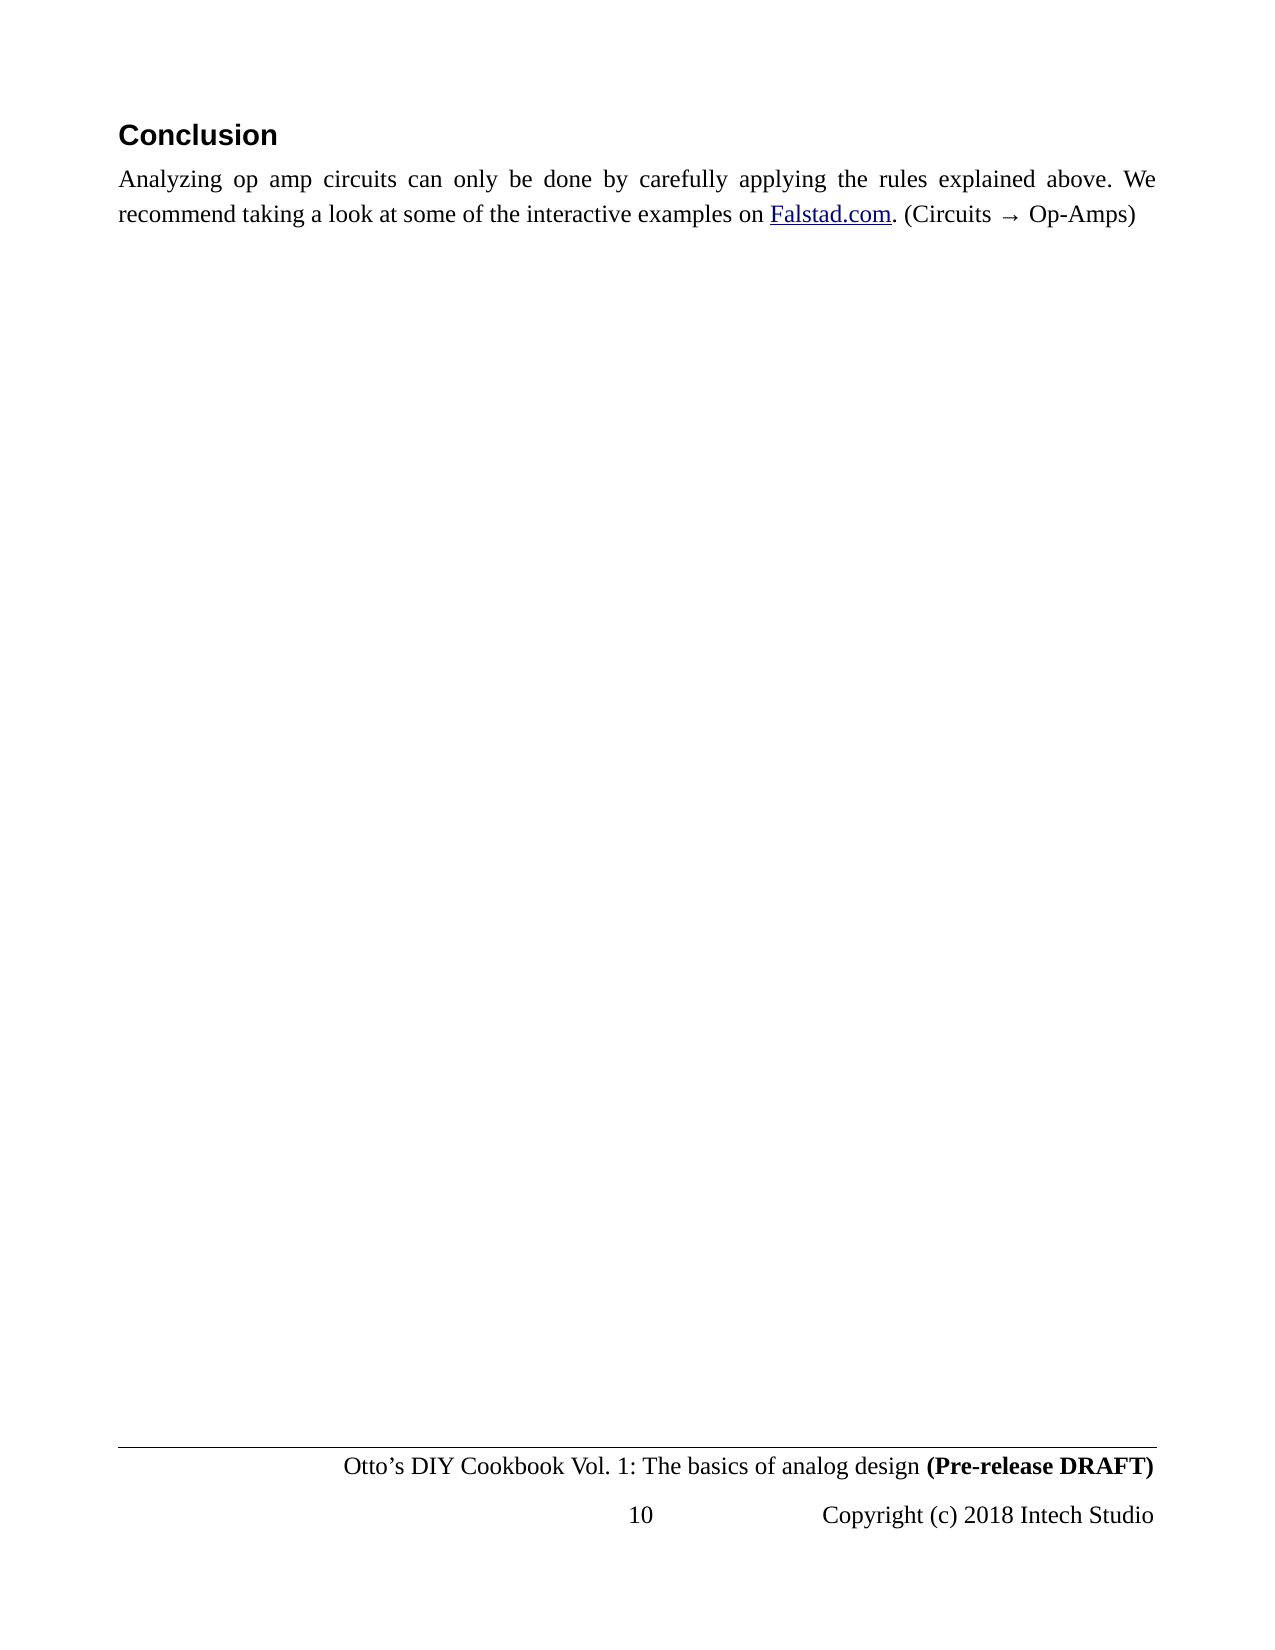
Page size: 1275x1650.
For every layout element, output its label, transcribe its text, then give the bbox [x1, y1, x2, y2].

text Analyzing op amp circuits can only be done by carefully applying the rules explained above. We recommend taking a look at some of the interactive examples on Falstad.com. (Circuits → Op-Amps) [118, 164, 1157, 228]
subtitle Conclusion [118, 118, 1157, 152]
